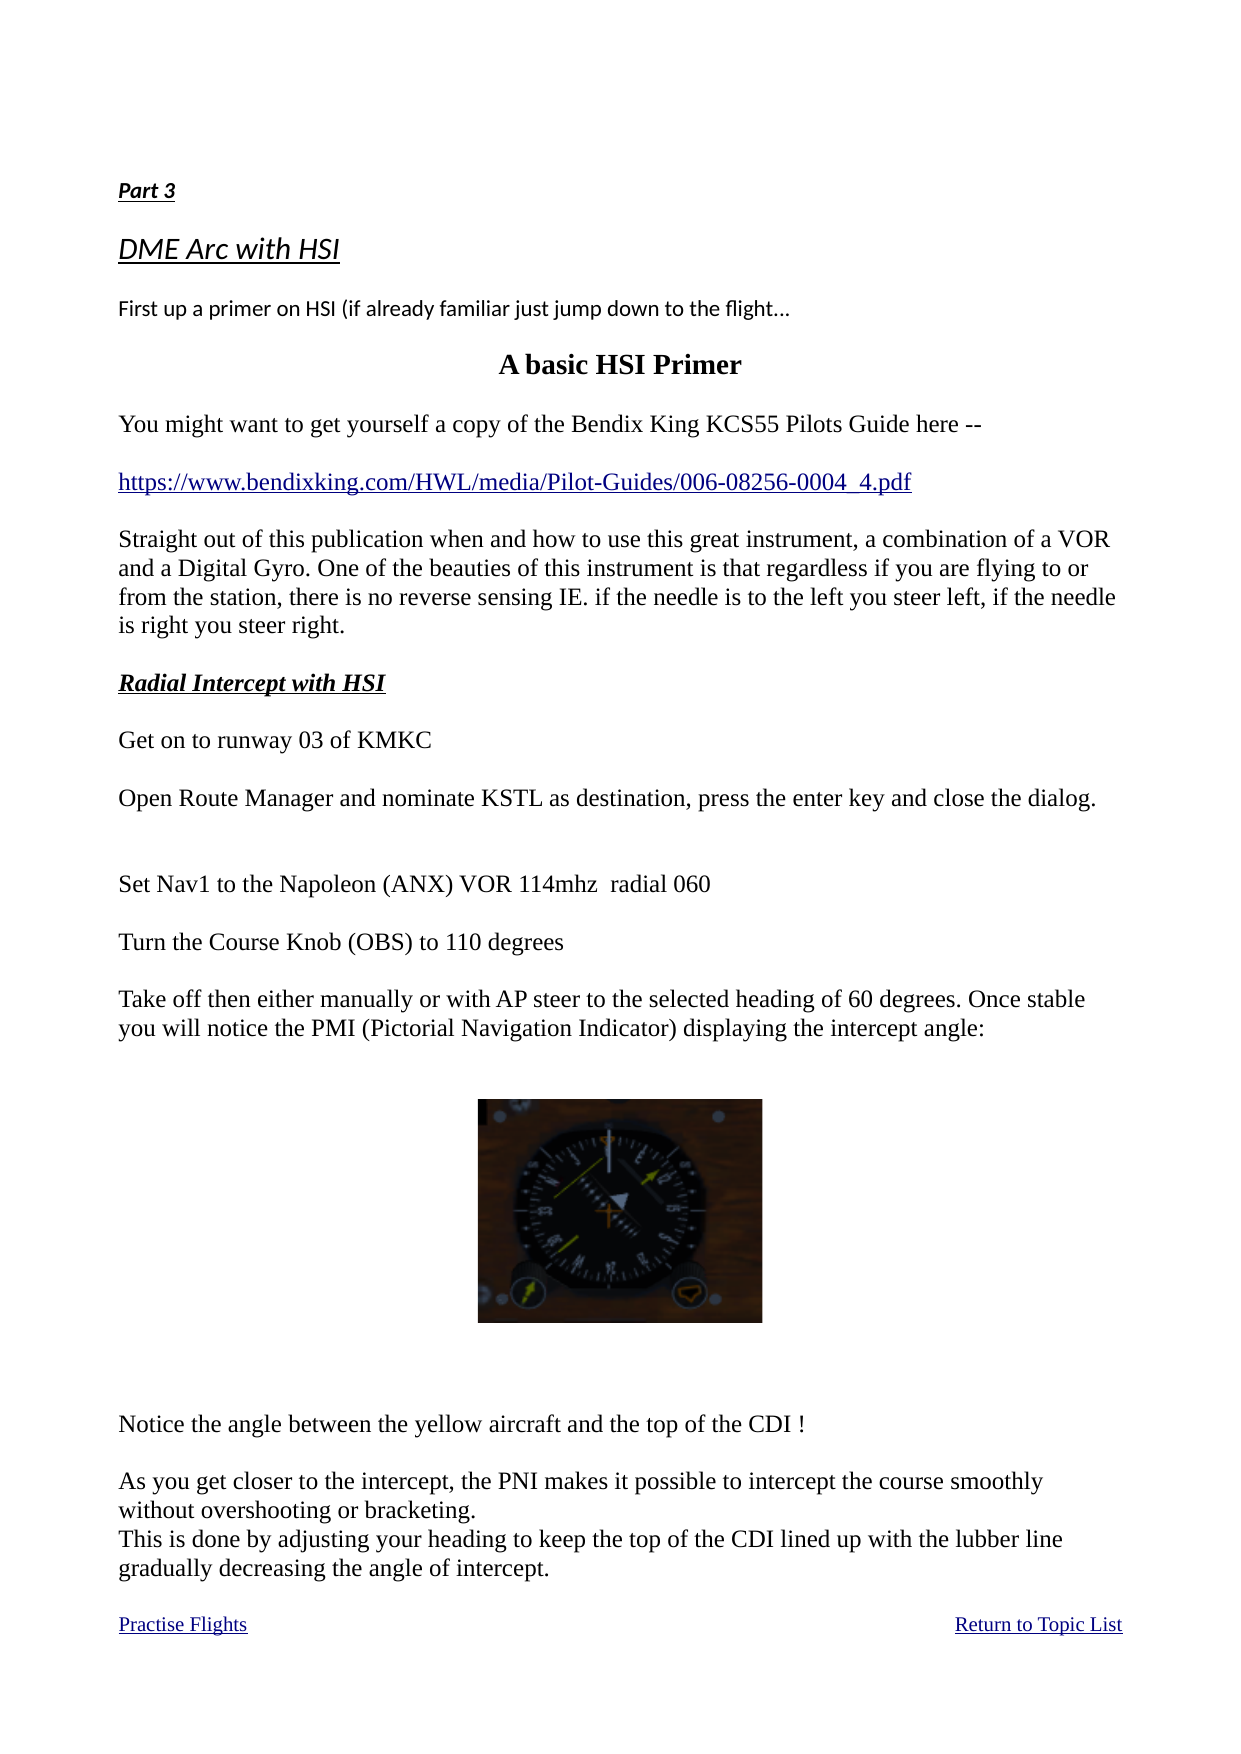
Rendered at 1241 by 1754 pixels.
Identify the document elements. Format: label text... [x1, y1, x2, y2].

text First up a primer on HSI (if already familiar just jump down to the flight... [118, 294, 1122, 322]
text A basic HSI Primer [118, 347, 1122, 381]
text Open Route Manager and nominate KSTL as destination, press the enter key and close the dialog. [118, 783, 1122, 812]
text Get on to runway 03 of KMKC [118, 726, 1122, 754]
text As you get closer to the intercept, the PNI makes it possible to intercept the course smoothly without overshooting or bracketing. [118, 1466, 1122, 1524]
text Radial Intercept with HSI [118, 668, 1122, 697]
text Straight out of this publication when and how to use this great instrument, a combination of a VOR and a Digital Gyro. One of the beauties of this instrument is that regardless if you are flying to or from the station, there is no reverse sensing IE. if the needle is to the left you steer left, if the needle is right you steer right. [118, 524, 1122, 639]
text Notice the angle between the yellow aircraft and the top of the CDI ! [118, 1409, 1122, 1438]
text Turn the Course Knob (OBS) to 110 degrees [118, 927, 1122, 956]
text https://www.bendixking.com/HWL/media/Pilot-Guides/006-08256-0004_4.pdf [118, 467, 1122, 496]
text Set Nav1 to the Napoleon (ANX) VOR 114mhz radial 060 [118, 869, 1122, 898]
text You might want to get yourself a copy of the Bendix King KCS55 Pilots Guide here -- [118, 409, 1122, 438]
picture [477, 1099, 763, 1323]
text Take off then either manually or with AP steer to the selected heading of 60 degrees. Once stable you will notice the PMI (Pictorial Navigation Indicator) displaying the intercept angle: [118, 984, 1122, 1042]
text DME Arc with HSI [118, 229, 1122, 267]
text Part 3 [118, 176, 1122, 204]
text This is done by adjusting your heading to keep the top of the CDI lined up with the lubber line gradually decreasing the angle of intercept. [118, 1524, 1122, 1581]
